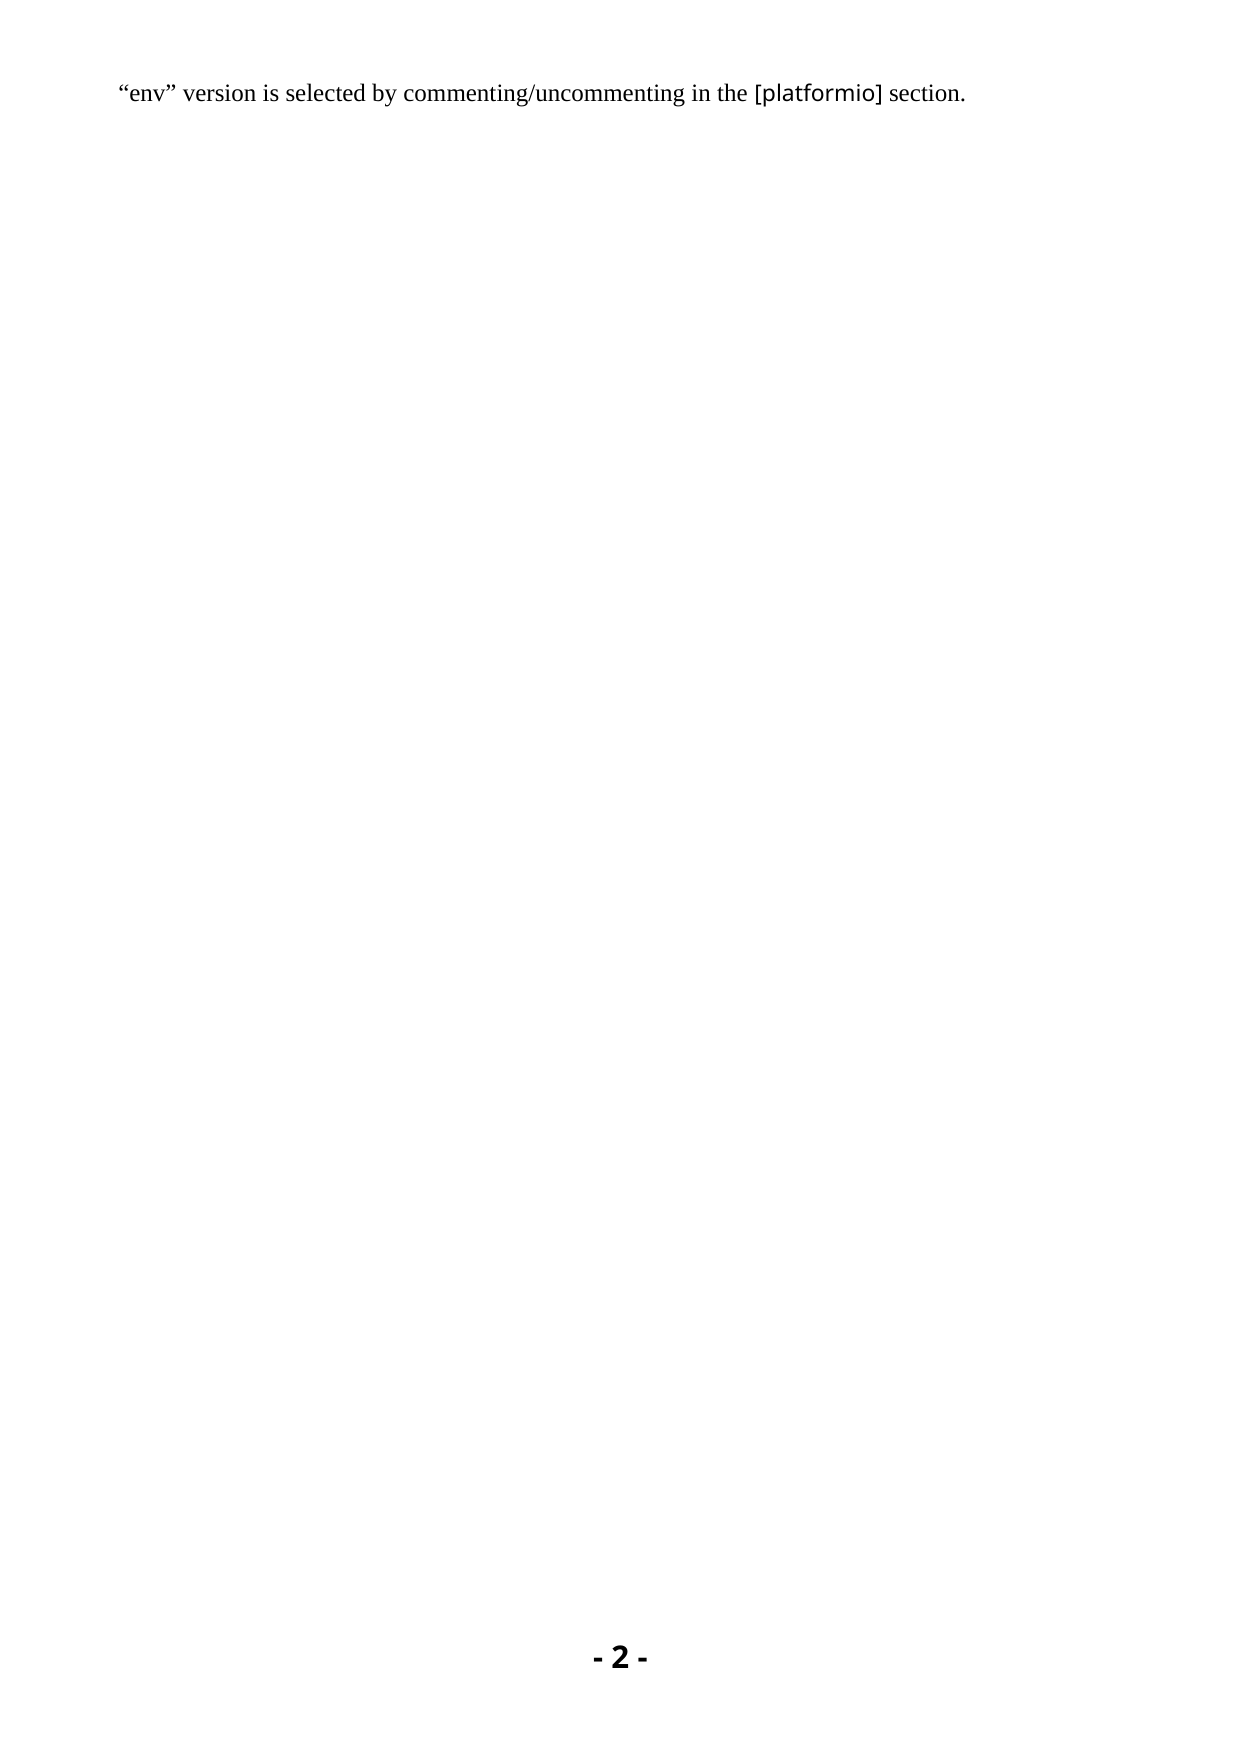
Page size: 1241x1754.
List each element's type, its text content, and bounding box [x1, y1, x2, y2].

text “env” version is selected by commenting/uncommenting in the [platformio] section. [118, 77, 1122, 108]
